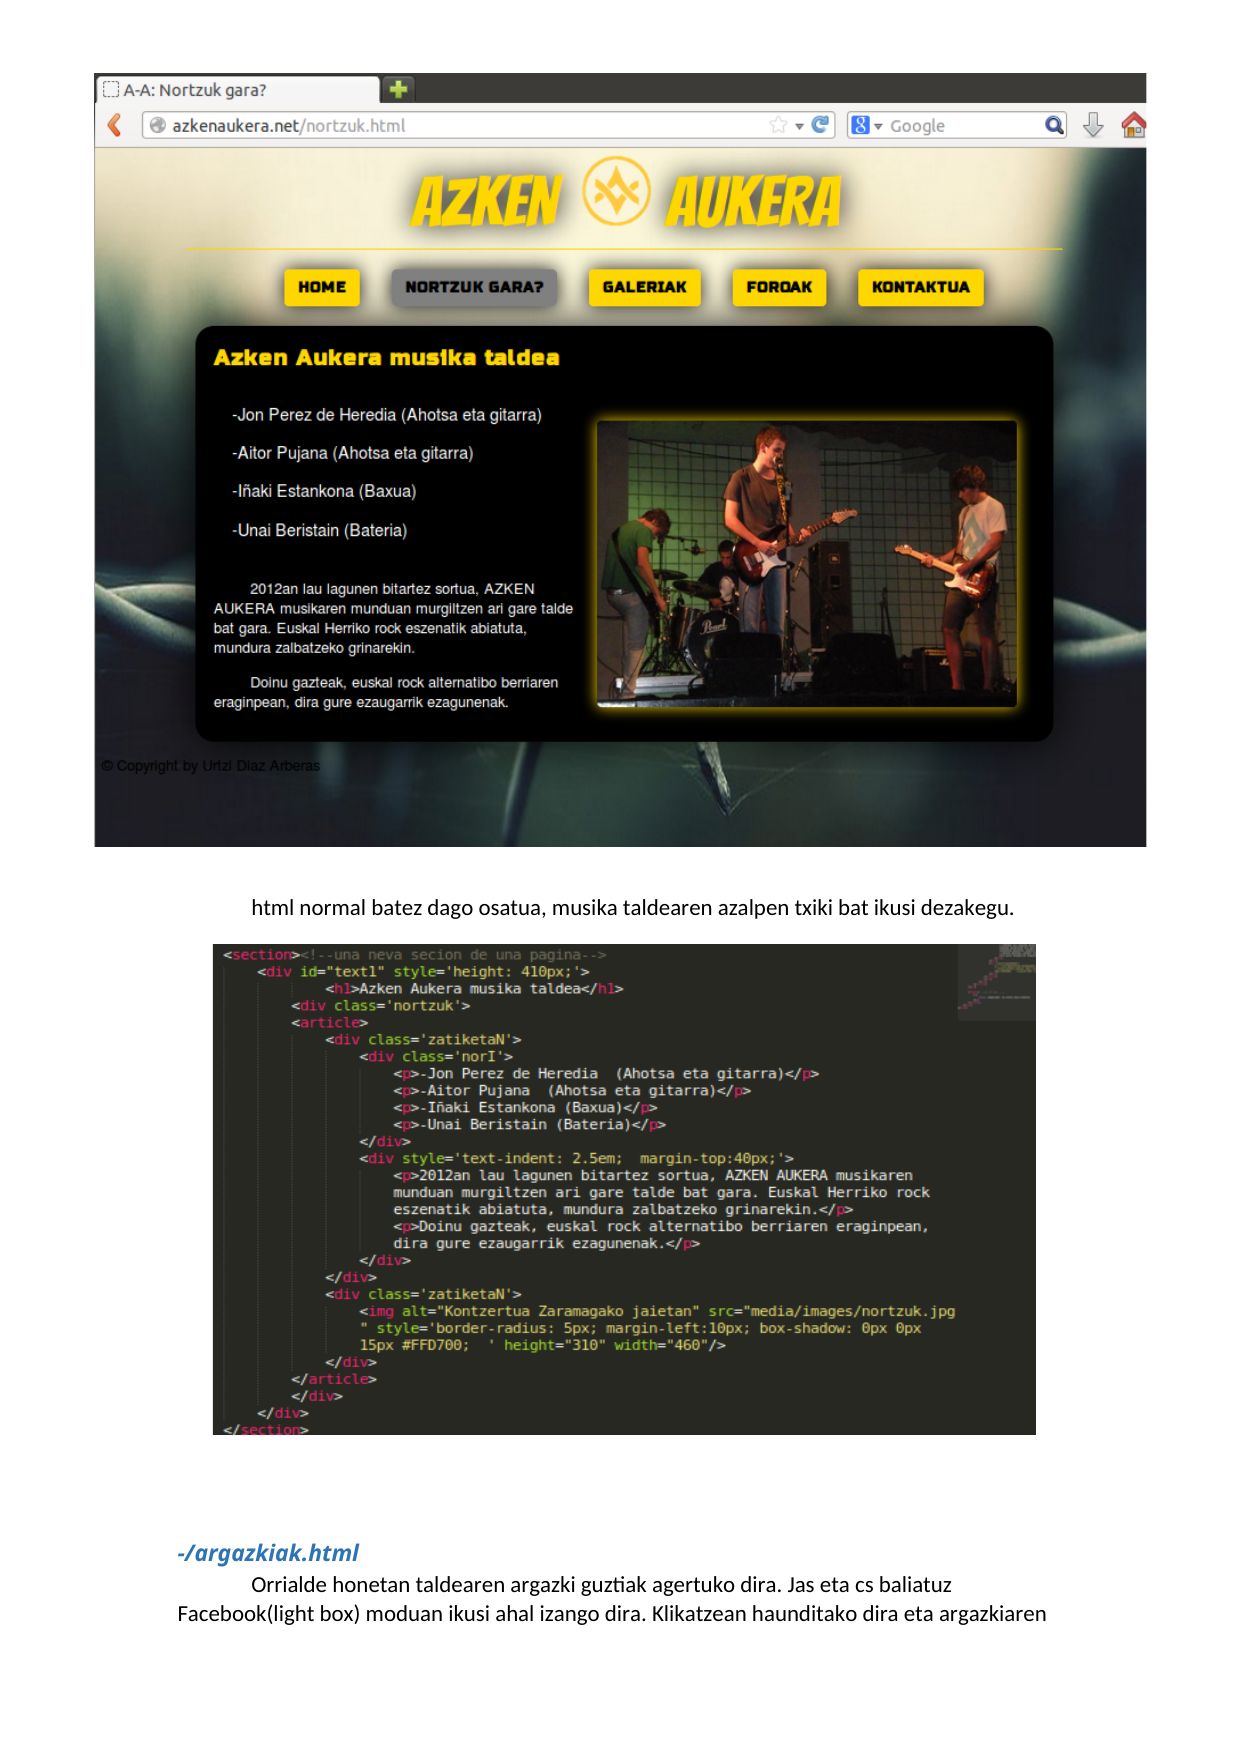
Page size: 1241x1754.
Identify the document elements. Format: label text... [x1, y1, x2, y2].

picture [212, 944, 1036, 1435]
text Orrialde honetan taldearen argazki guztiak agertuko dira. Jas eta cs baliatuz Facebook(light box) moduan ikusi ahal izango dira. Klikatzean haunditako dira eta argazkiaren [177, 1570, 1063, 1627]
subtitle -/argazkiak.html [177, 1537, 1063, 1569]
picture [94, 73, 1147, 847]
text html normal batez dago osatua, musika taldearen azalpen txiki bat ikusi dezakegu. [177, 893, 1063, 921]
